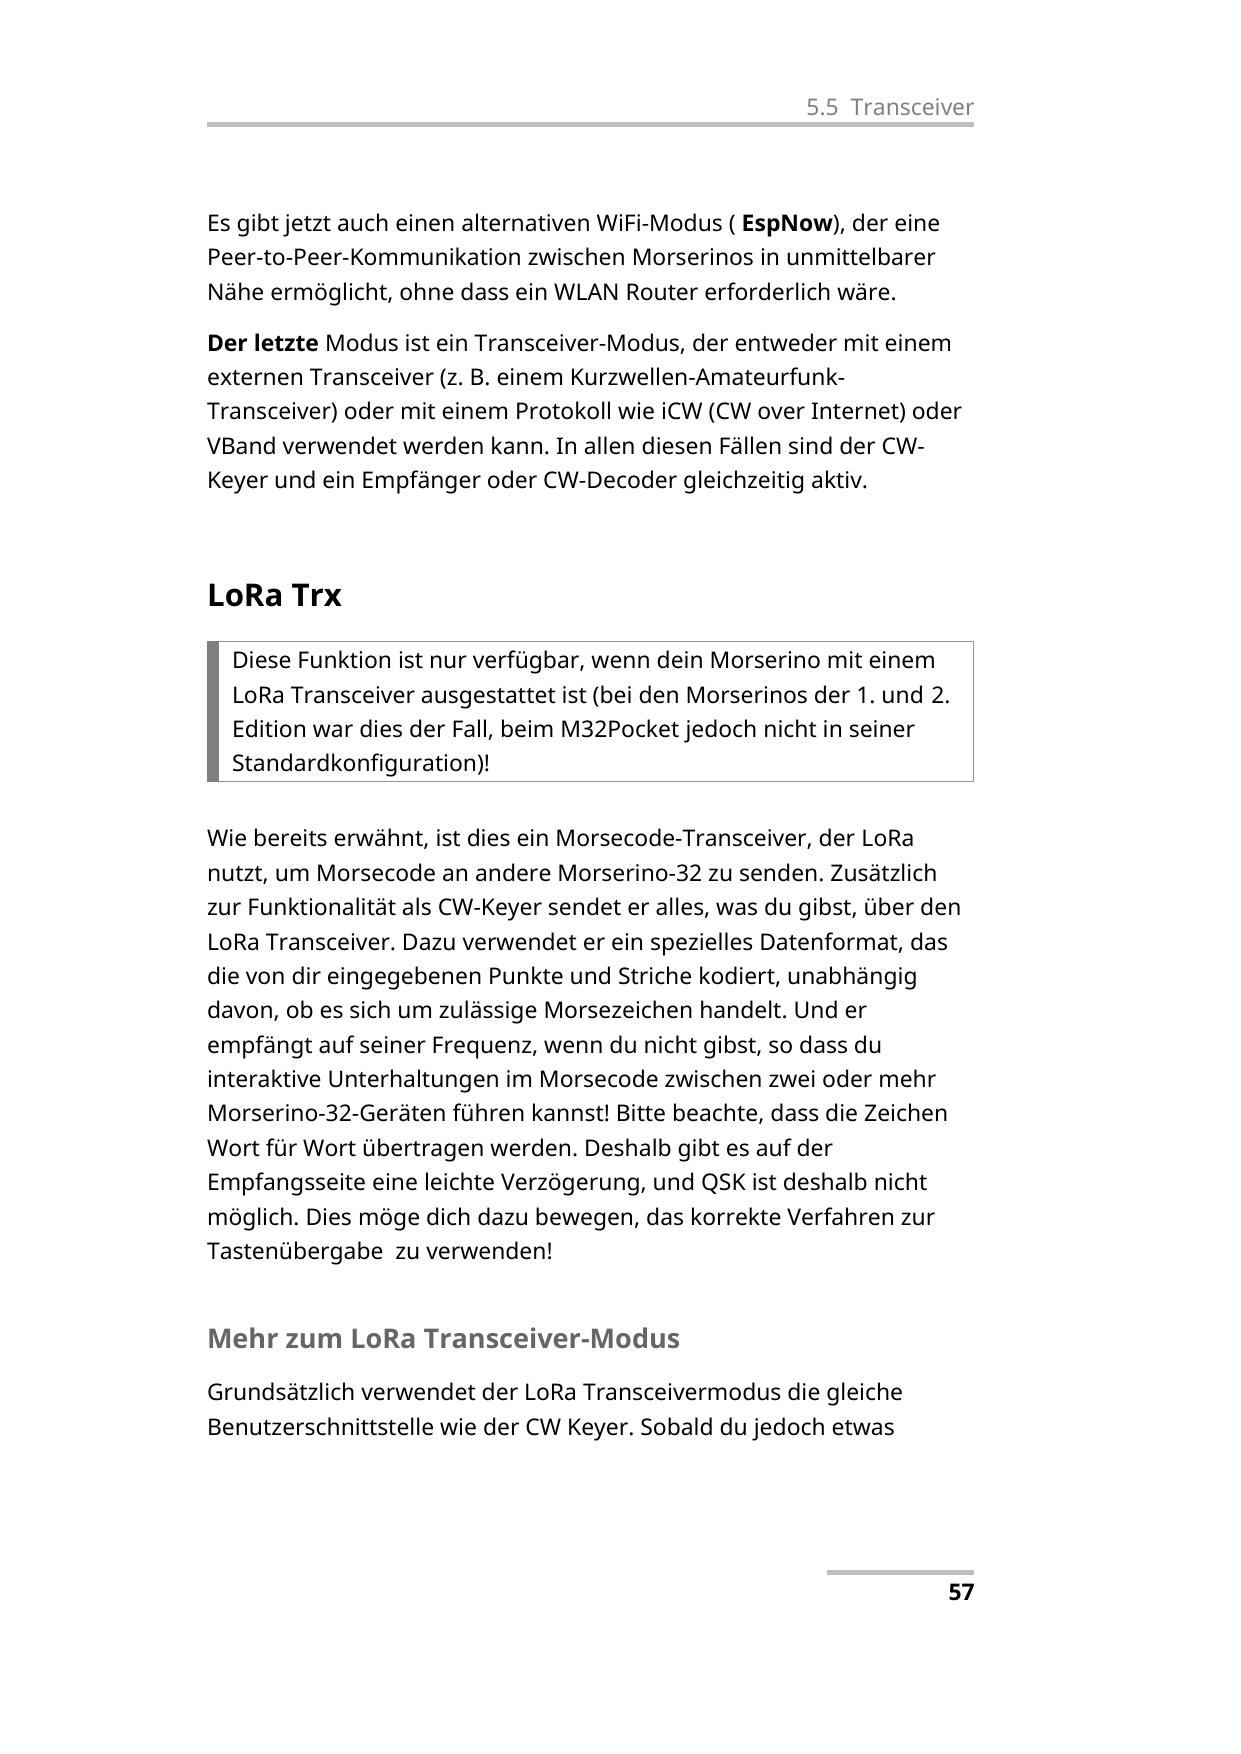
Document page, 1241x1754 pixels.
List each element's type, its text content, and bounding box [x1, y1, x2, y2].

text Grundsätzlich verwendet der LoRa Transceivermodus die gleiche Benutzerschnittstelle wie der CW Keyer. Sobald du jedoch etwas [207, 1376, 974, 1442]
text Es gibt jetzt auch einen alternativen WiFi-Modus ( EspNow), der eine Peer-to-Peer-Kommunikation zwischen Morserinos in unmittelbarer Nähe ermöglicht, ohne dass ein WLAN Router erforderlich wäre. [207, 207, 974, 307]
text Der letzte Modus ist ein Transceiver-Modus, der entweder mit einem externen Transceiver (z. B. einem Kurzwellen-Amateurfunk-Transceiver) oder mit einem Protokoll wie iCW (CW over Internet) oder VBand verwendet werden kann. In allen diesen Fällen sind der CW-Keyer und ein Empfänger oder CW-Decoder gleichzeitig aktiv. [207, 327, 974, 495]
text Wie bereits erwähnt, ist dies ein Morsecode-Transceiver, der LoRa nutzt, um Morsecode an andere Morserino-32 zu senden. Zusätzlich zur Funktionalität als CW-Keyer sendet er alles, was du gibst, über den LoRa Transceiver. Dazu verwendet er ein spezielles Datenformat, das die von dir eingegebenen Punkte und Striche kodiert, unabhängig davon, ob es sich um zulässige Morsezeichen handelt. Und er empfängt auf seiner Frequenz, wenn du nicht gibst, so dass du interaktive Unterhaltungen im Morsecode zwischen zwei oder mehr Morserino-32-Geräten führen kannst! Bitte beachte, dass die Zeichen Wort für Wort übertragen werden. Deshalb gibt es auf der Empfangsseite eine leichte Verzögerung, und QSK ist deshalb nicht möglich. Dies möge dich dazu bewegen, das korrekte Verfahren zur Tastenübergabe zu verwenden! [207, 822, 974, 1266]
text Diese Funktion ist nur verfügbar, wenn dein Morserino mit einem LoRa Transceiver ausgestattet ist (bei den Morserinos der 1. und 2. Edition war dies der Fall, beim M32Pocket jedoch nicht in seiner Standardkonfiguration)! [219, 642, 973, 781]
text Mehr zum LoRa Transceiver-Modus [207, 1319, 974, 1356]
subtitle LoRa Trx [207, 571, 974, 616]
